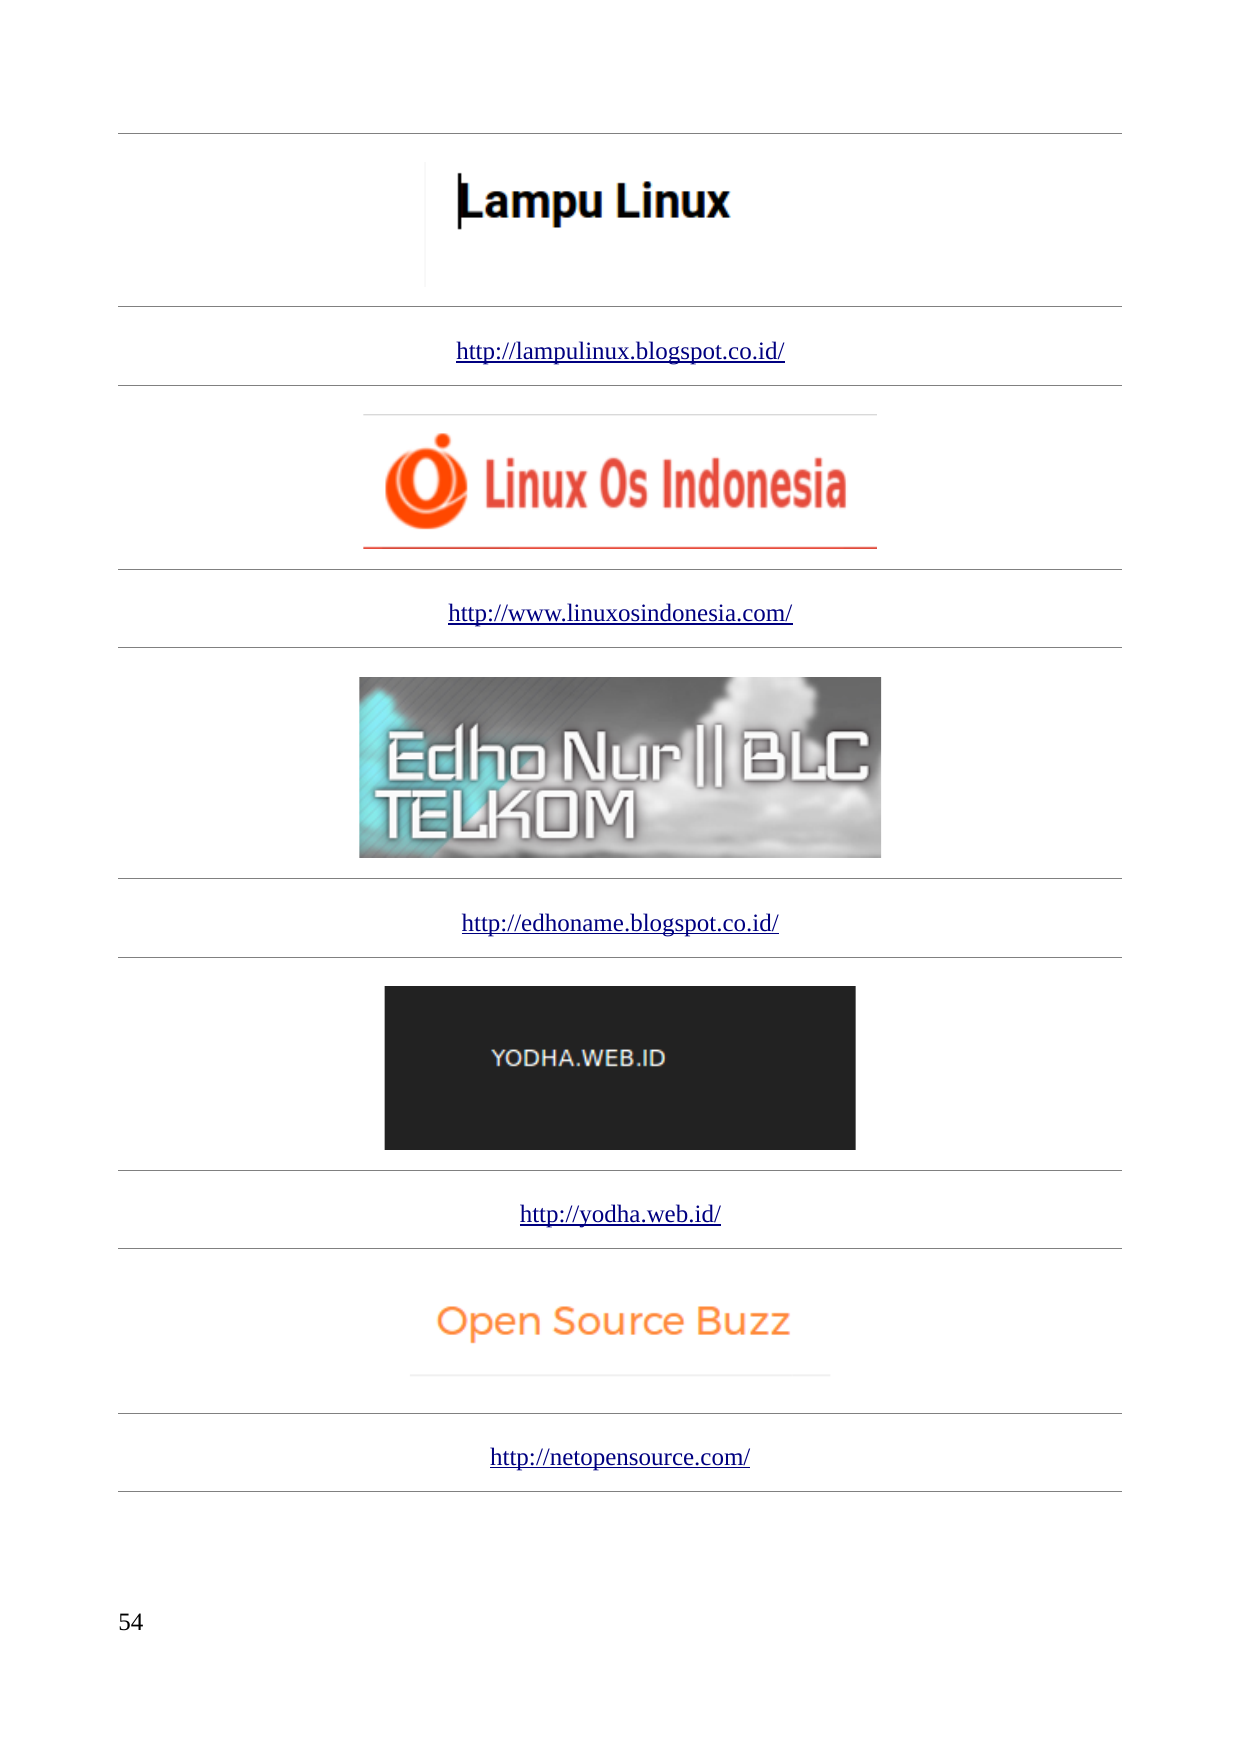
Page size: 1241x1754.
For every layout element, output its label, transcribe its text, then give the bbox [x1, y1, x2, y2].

picture [363, 414, 877, 549]
text http://www.linuxosindonesia.com/ [118, 598, 1122, 627]
picture [424, 162, 816, 287]
text http://edhoname.blogspot.co.id/ [118, 908, 1122, 937]
picture [409, 1278, 831, 1393]
text http://yodha.web.id/ [118, 1199, 1122, 1228]
text http://lampulinux.blogspot.co.id/ [118, 336, 1122, 365]
picture [359, 677, 882, 858]
picture [384, 986, 856, 1150]
text http://netopensource.com/ [118, 1442, 1122, 1471]
